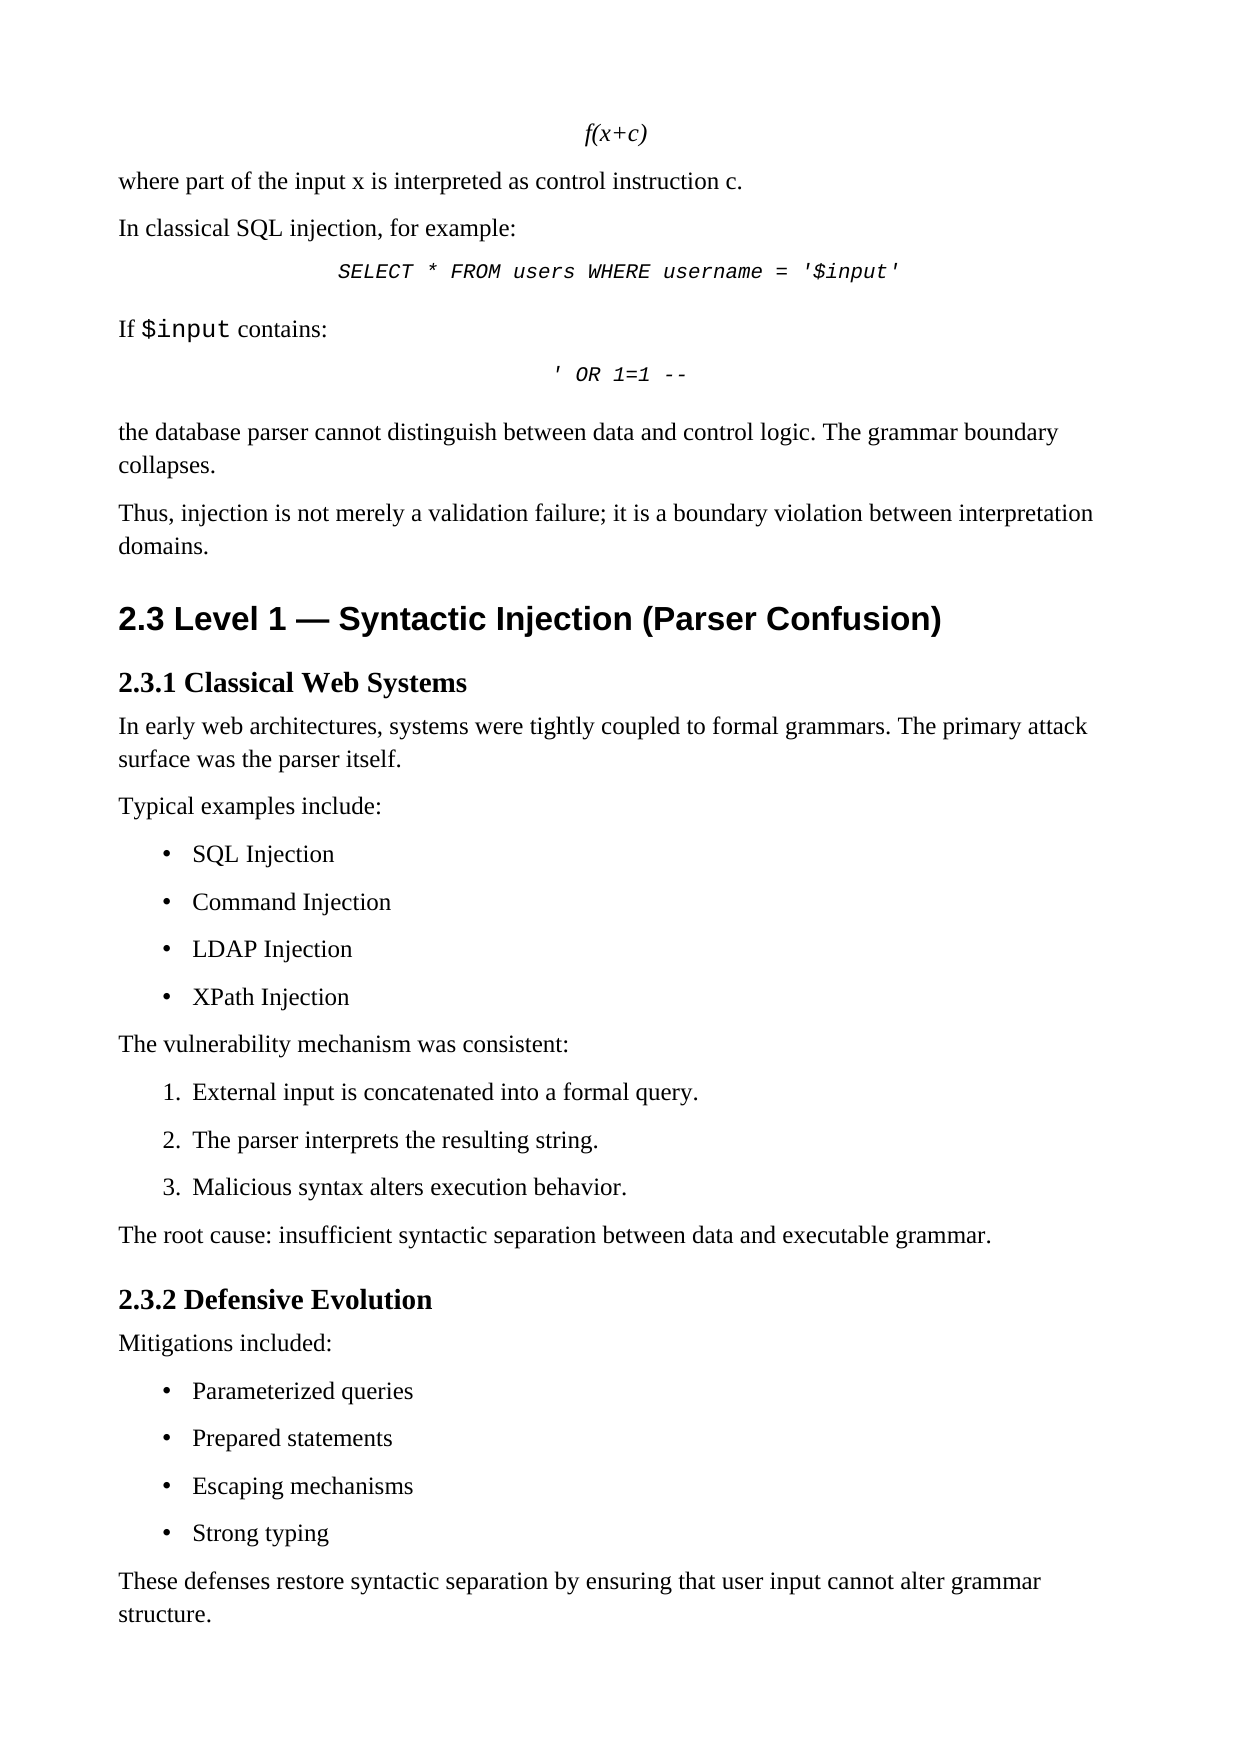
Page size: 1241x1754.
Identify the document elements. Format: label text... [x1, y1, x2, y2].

list The parser interprets the resulting string. [162, 1125, 1122, 1153]
text Thus, injection is not merely a validation failure; it is a boundary violation between interpretation domains. [118, 498, 1122, 559]
list Prepared statements [162, 1423, 1122, 1452]
text f(x+c) [118, 118, 1122, 147]
list XPath Injection [162, 982, 1122, 1011]
text In early web architectures, systems were tightly coupled to formal grammars. The primary attack surface was the parser itself. [118, 711, 1122, 773]
text The vulnerability mechanism was consistent: [118, 1029, 1122, 1058]
list SQL Injection [162, 839, 1122, 868]
list Strong typing [162, 1518, 1122, 1547]
text Typical examples include: [118, 791, 1122, 820]
subtitle 2.3.1 Classical Web Systems [118, 665, 1122, 698]
list Command Injection [162, 887, 1122, 915]
subtitle 2.3.2 Defensive Evolution [118, 1282, 1122, 1316]
text where part of the input x is interpreted as control instruction c. [118, 166, 1122, 194]
subtitle 2.3 Level 1 — Syntactic Injection (Parser Confusion) [118, 599, 1122, 638]
text the database parser cannot distinguish between data and control logic. The grammar boundary collapses. [118, 417, 1122, 479]
text SELECT * FROM users WHERE username = '$input' [118, 261, 1122, 284]
list Parameterized queries [162, 1376, 1122, 1404]
text The root cause: insufficient syntactic separation between data and executable grammar. [118, 1220, 1122, 1249]
list Escaping mechanisms [162, 1471, 1122, 1500]
text If $input contains: [118, 314, 1122, 345]
list External input is concatenated into a formal query. [162, 1077, 1122, 1106]
list LDAP Injection [162, 934, 1122, 963]
text Mitigations included: [118, 1328, 1122, 1357]
text These defenses restore syntactic separation by ensuring that user input cannot alter grammar structure. [118, 1566, 1122, 1628]
list Malicious syntax alters execution behavior. [162, 1172, 1122, 1201]
text ' OR 1=1 -- [118, 364, 1122, 388]
text In classical SQL injection, for example: [118, 213, 1122, 242]
